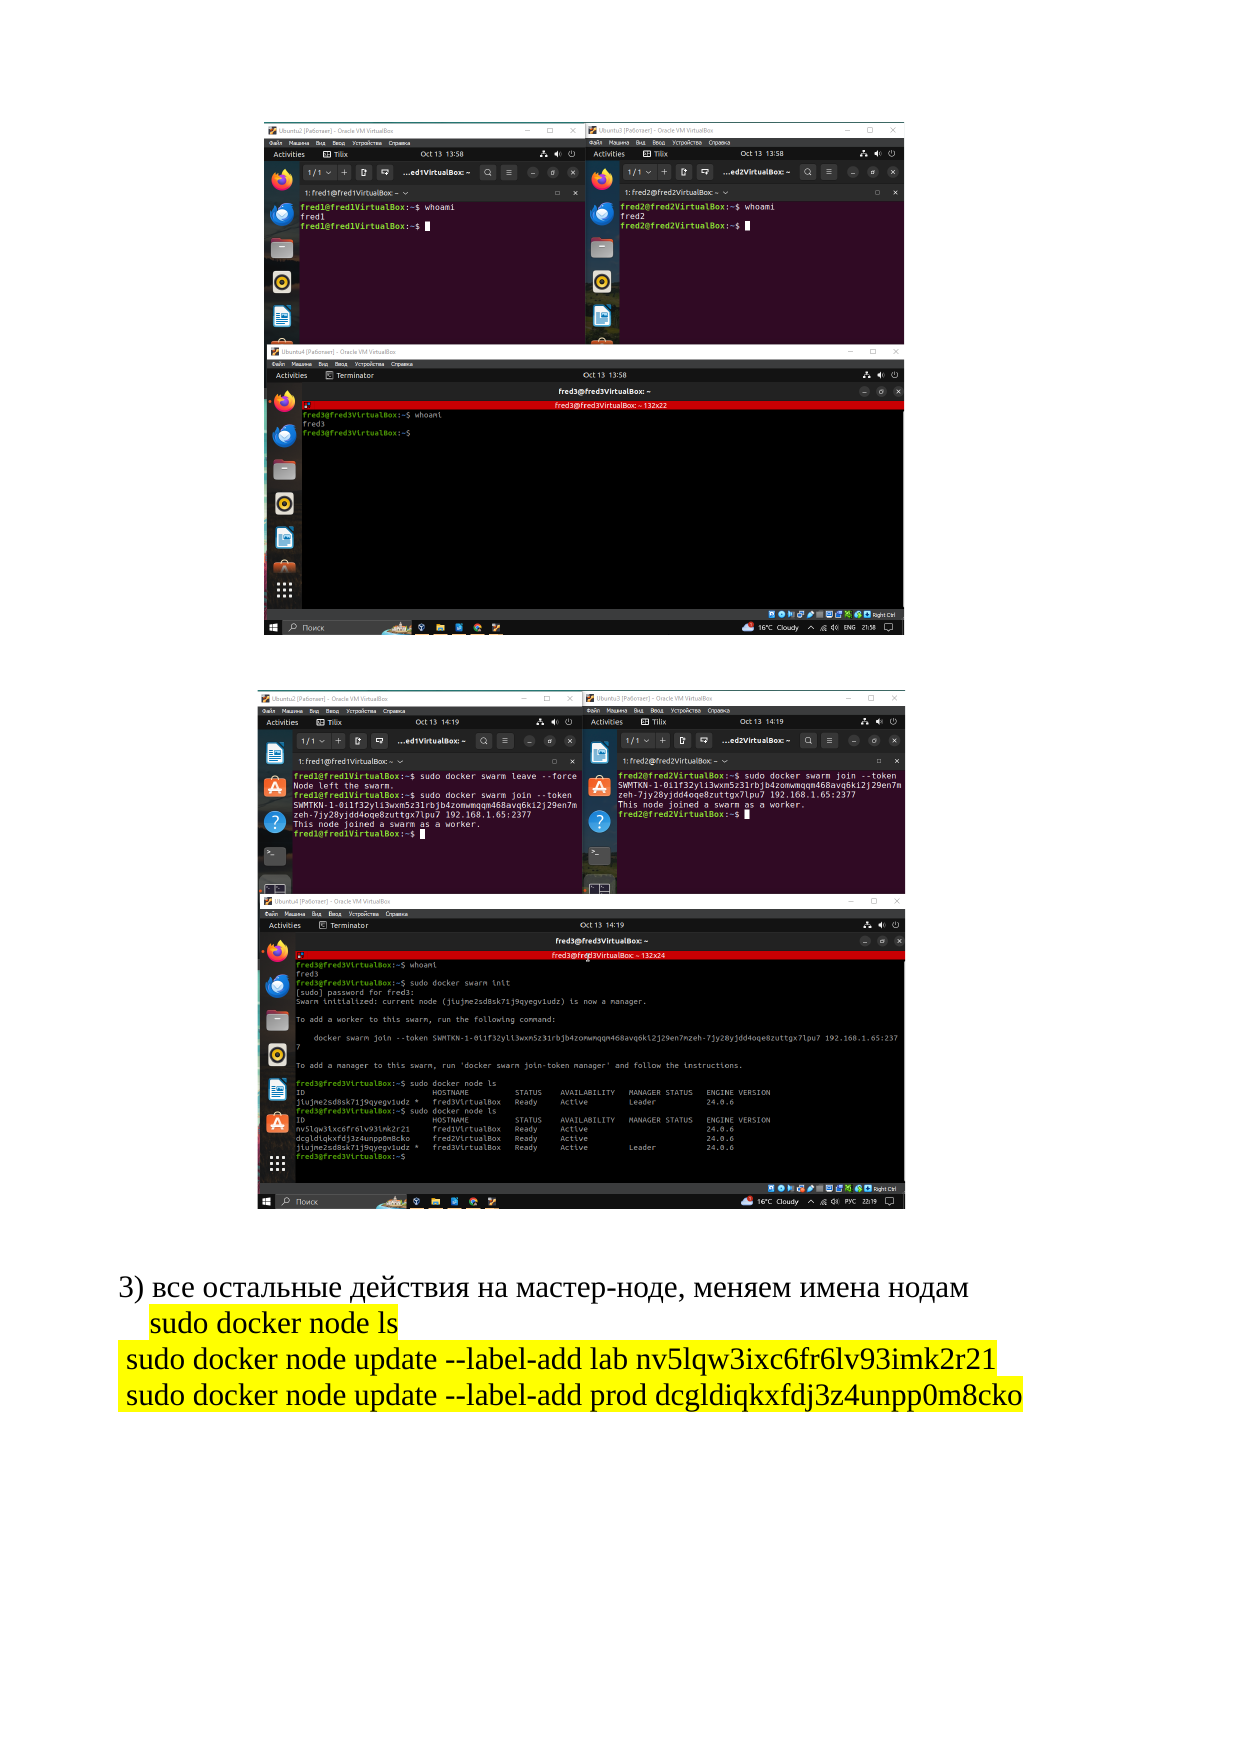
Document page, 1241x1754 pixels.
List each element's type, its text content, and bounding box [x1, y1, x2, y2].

text sudo docker node update --label-add lab nv5lqw3ixc6fr6lv93imk2r21 [118, 1340, 1122, 1376]
text sudo docker node update --label-add prod dcgldiqkxfdj3z4unpp0m8cko [118, 1376, 1122, 1412]
picture [257, 690, 906, 1209]
picture [264, 122, 905, 635]
text sudo docker node ls [118, 1304, 1122, 1340]
text 3) все остальные действия на мастер-ноде, меняем имена нодам [118, 1268, 1122, 1304]
